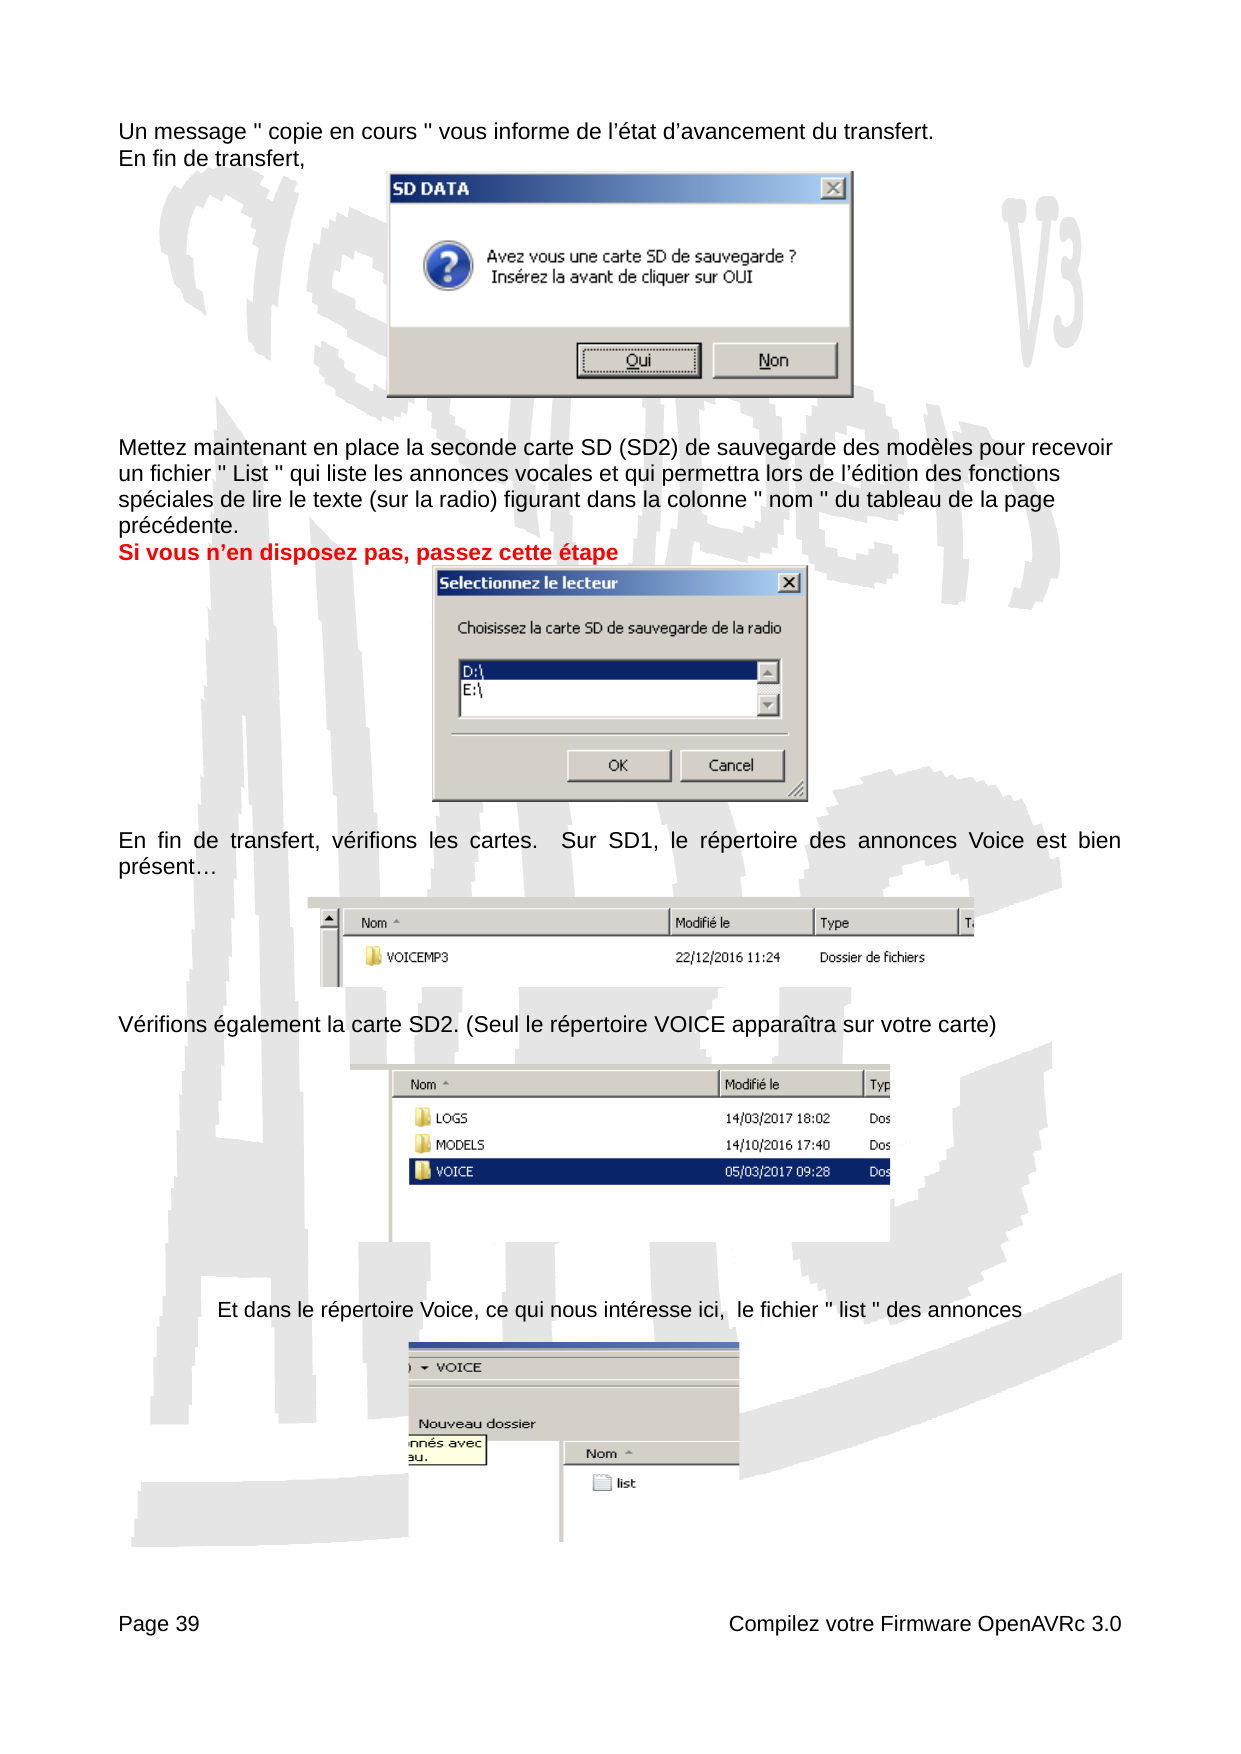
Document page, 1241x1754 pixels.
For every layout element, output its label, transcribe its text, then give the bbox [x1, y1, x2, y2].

text En fin de transfert, [118, 144, 1122, 171]
text En fin de transfert, vérifions les cartes. Sur SD1, le répertoire des annonces Voice est bien présent… [118, 827, 1122, 880]
text Si vous n’en disposez pas, passez cette étape [118, 539, 1122, 565]
text Vérifions également la carte SD2. (Seul le répertoire VOICE apparaîtra sur votre carte) [118, 1011, 1122, 1038]
picture [386, 171, 854, 398]
text Mettez maintenant en place la seconde carte SD (SD2) de sauvegarde des modèles pour recevoir un fichier '' List '' qui liste les annonces vocales et qui permettra lors de l’édition des fonctions spéciales de lire le texte (sur la radio) figurant dans la colonne '' nom '' du tableau de la page précédente. [118, 433, 1122, 539]
picture [432, 565, 809, 802]
text Et dans le répertoire Voice, ce qui nous intéresse ici, le fichier '' list '' des annonces [118, 1297, 1122, 1322]
text Un message '' copie en cours '' vous informe de l’état d’avancement du transfert. [118, 118, 1122, 144]
